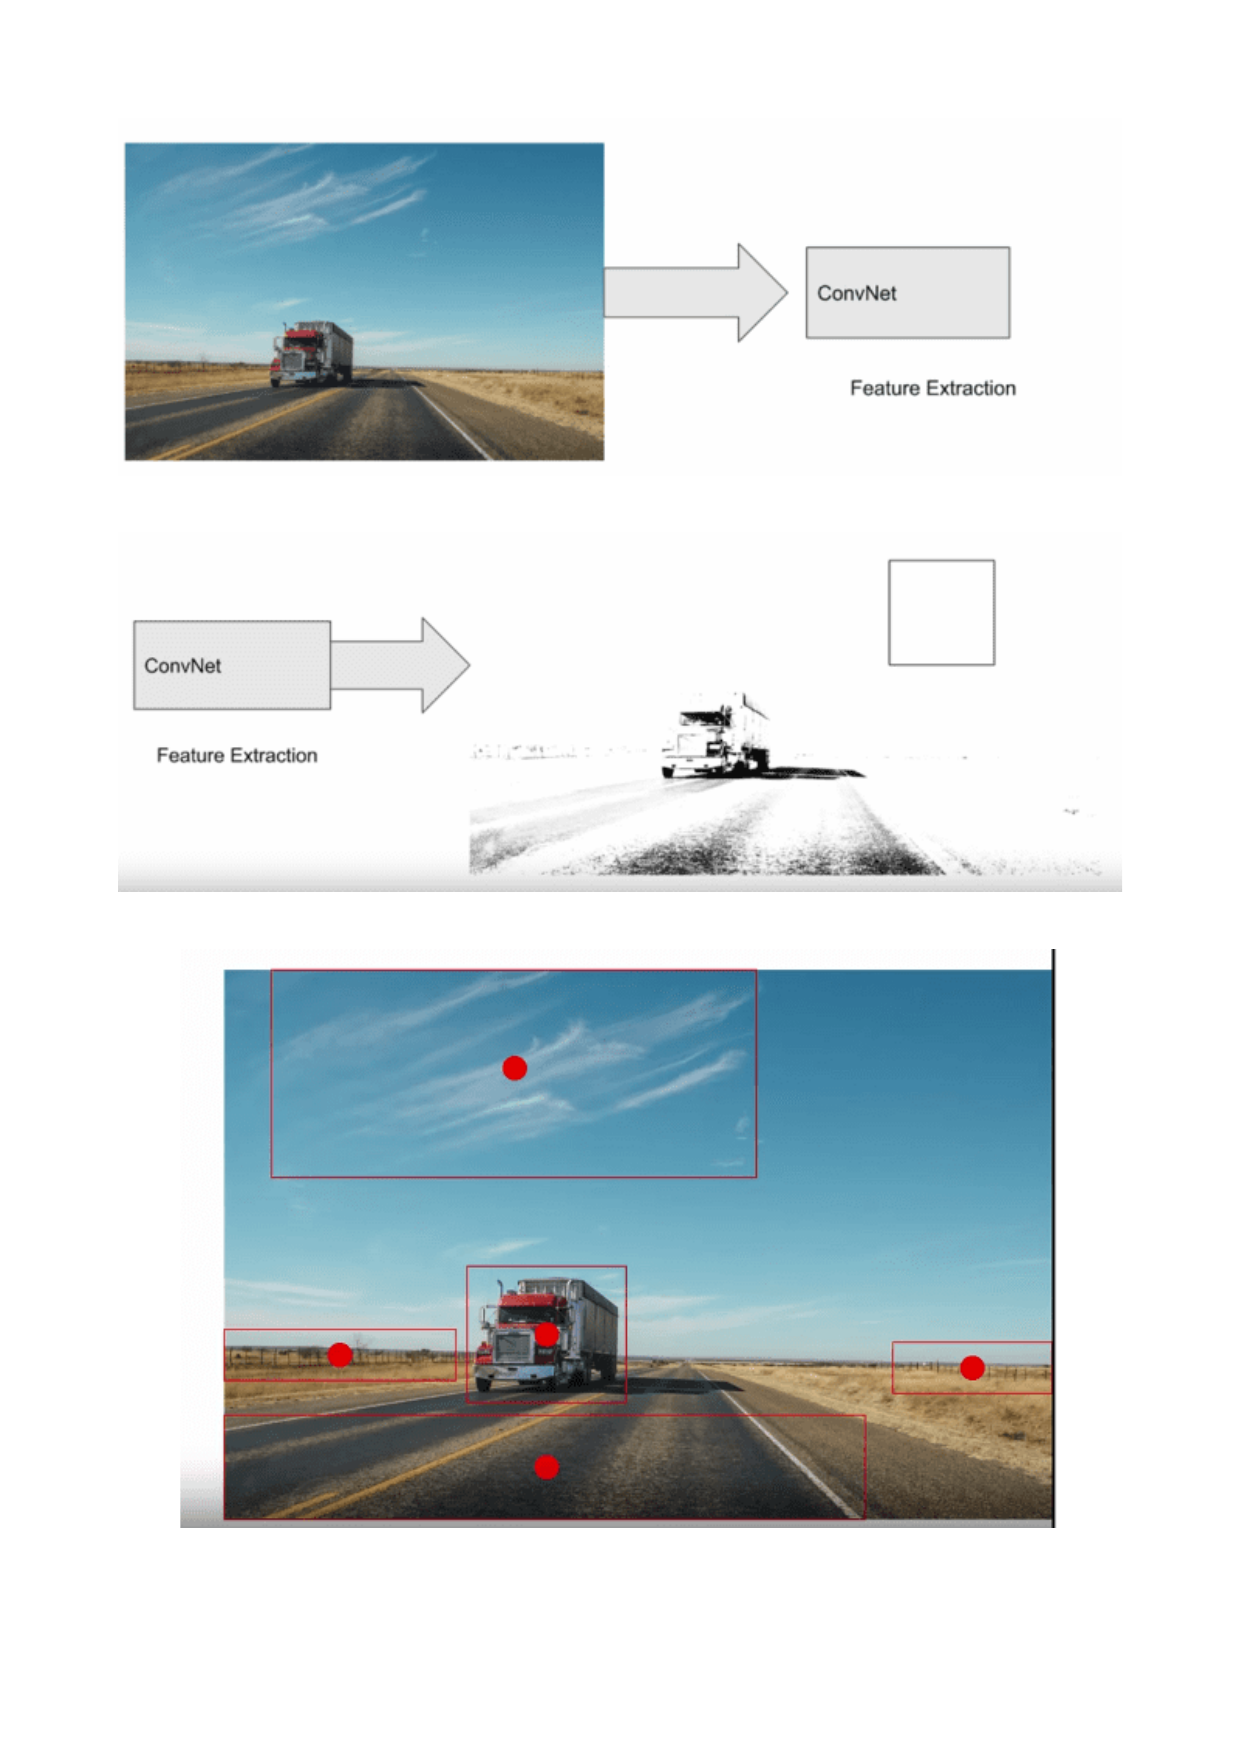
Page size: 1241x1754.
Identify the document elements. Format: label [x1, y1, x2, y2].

picture [118, 532, 1123, 892]
picture [180, 949, 1060, 1528]
picture [118, 118, 1123, 476]
